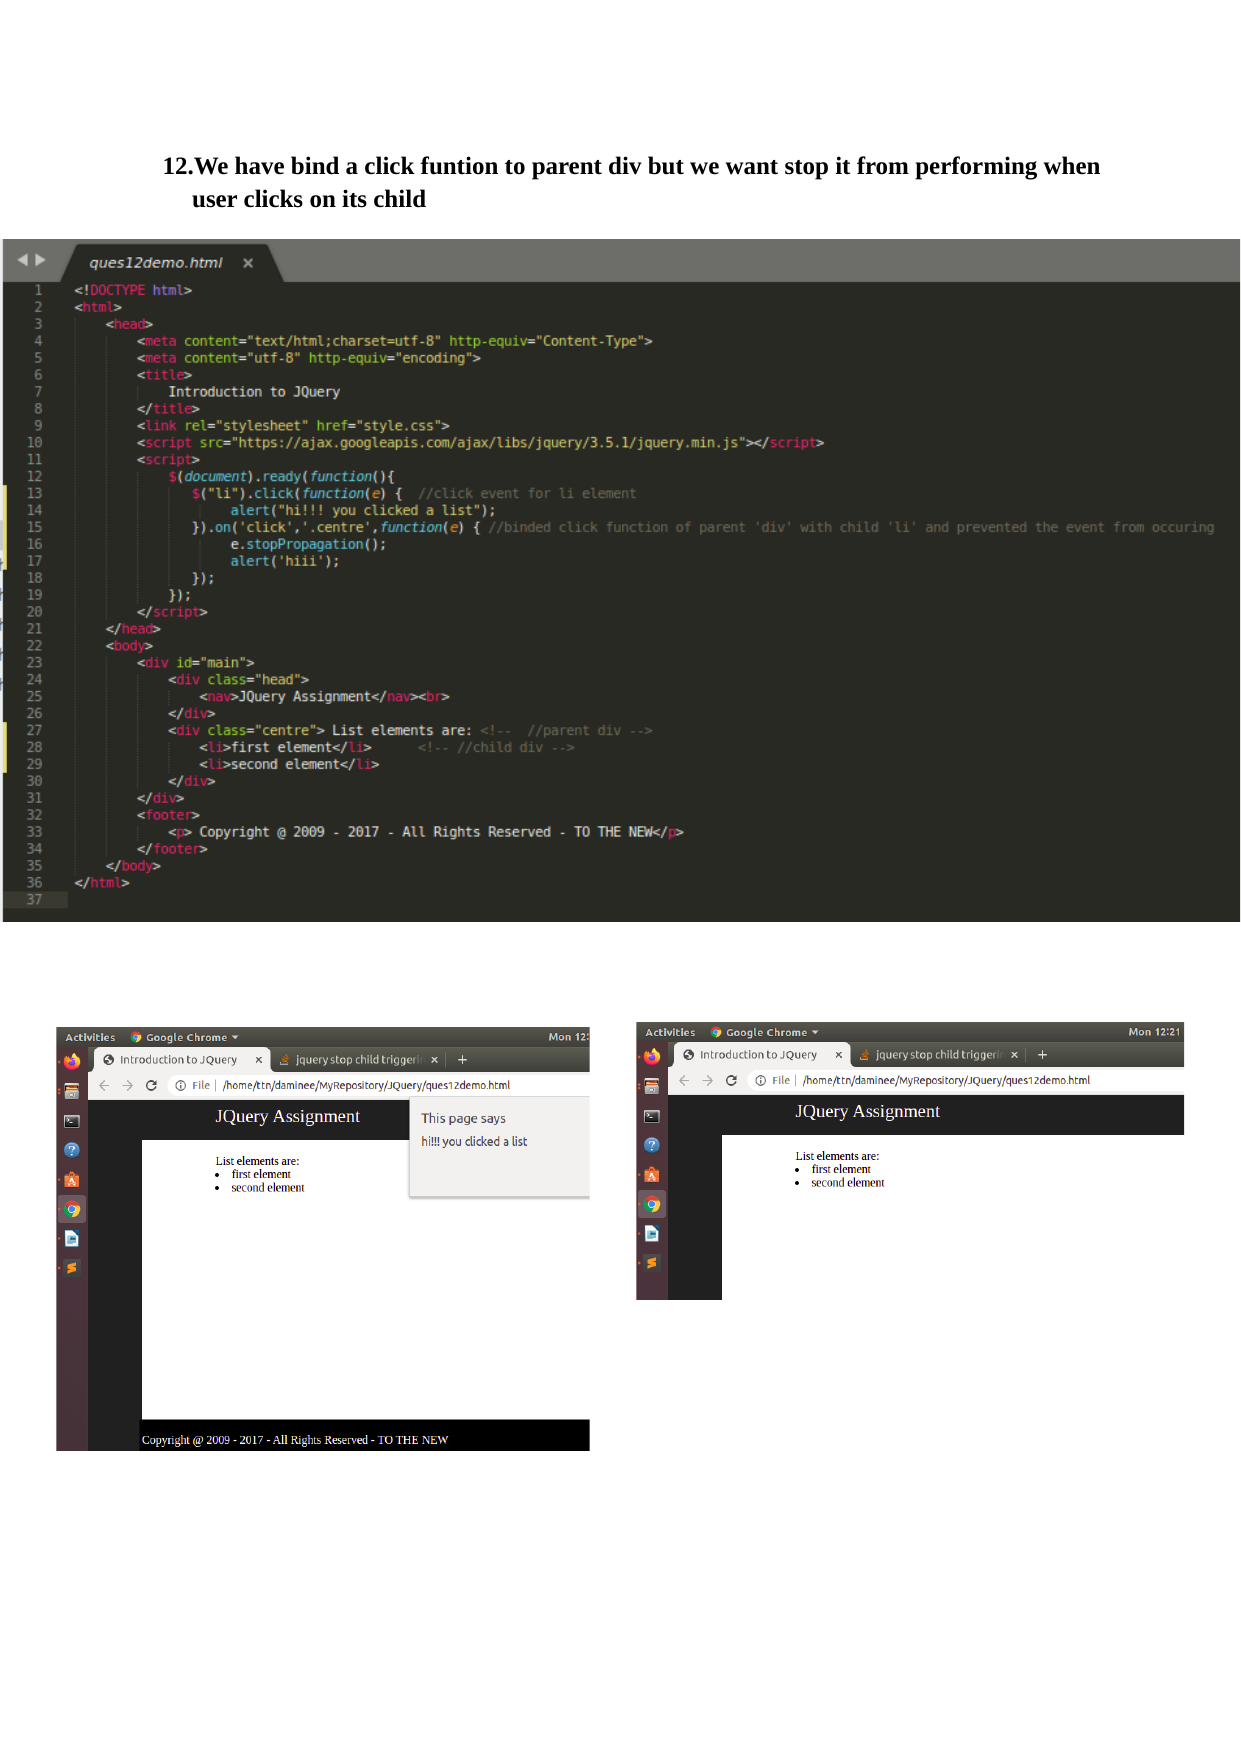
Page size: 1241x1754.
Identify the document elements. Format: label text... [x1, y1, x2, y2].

picture [0, 239, 1241, 922]
list We have bind a click funtion to parent div but we want stop it from performing when user clicks on its child [162, 151, 1122, 213]
